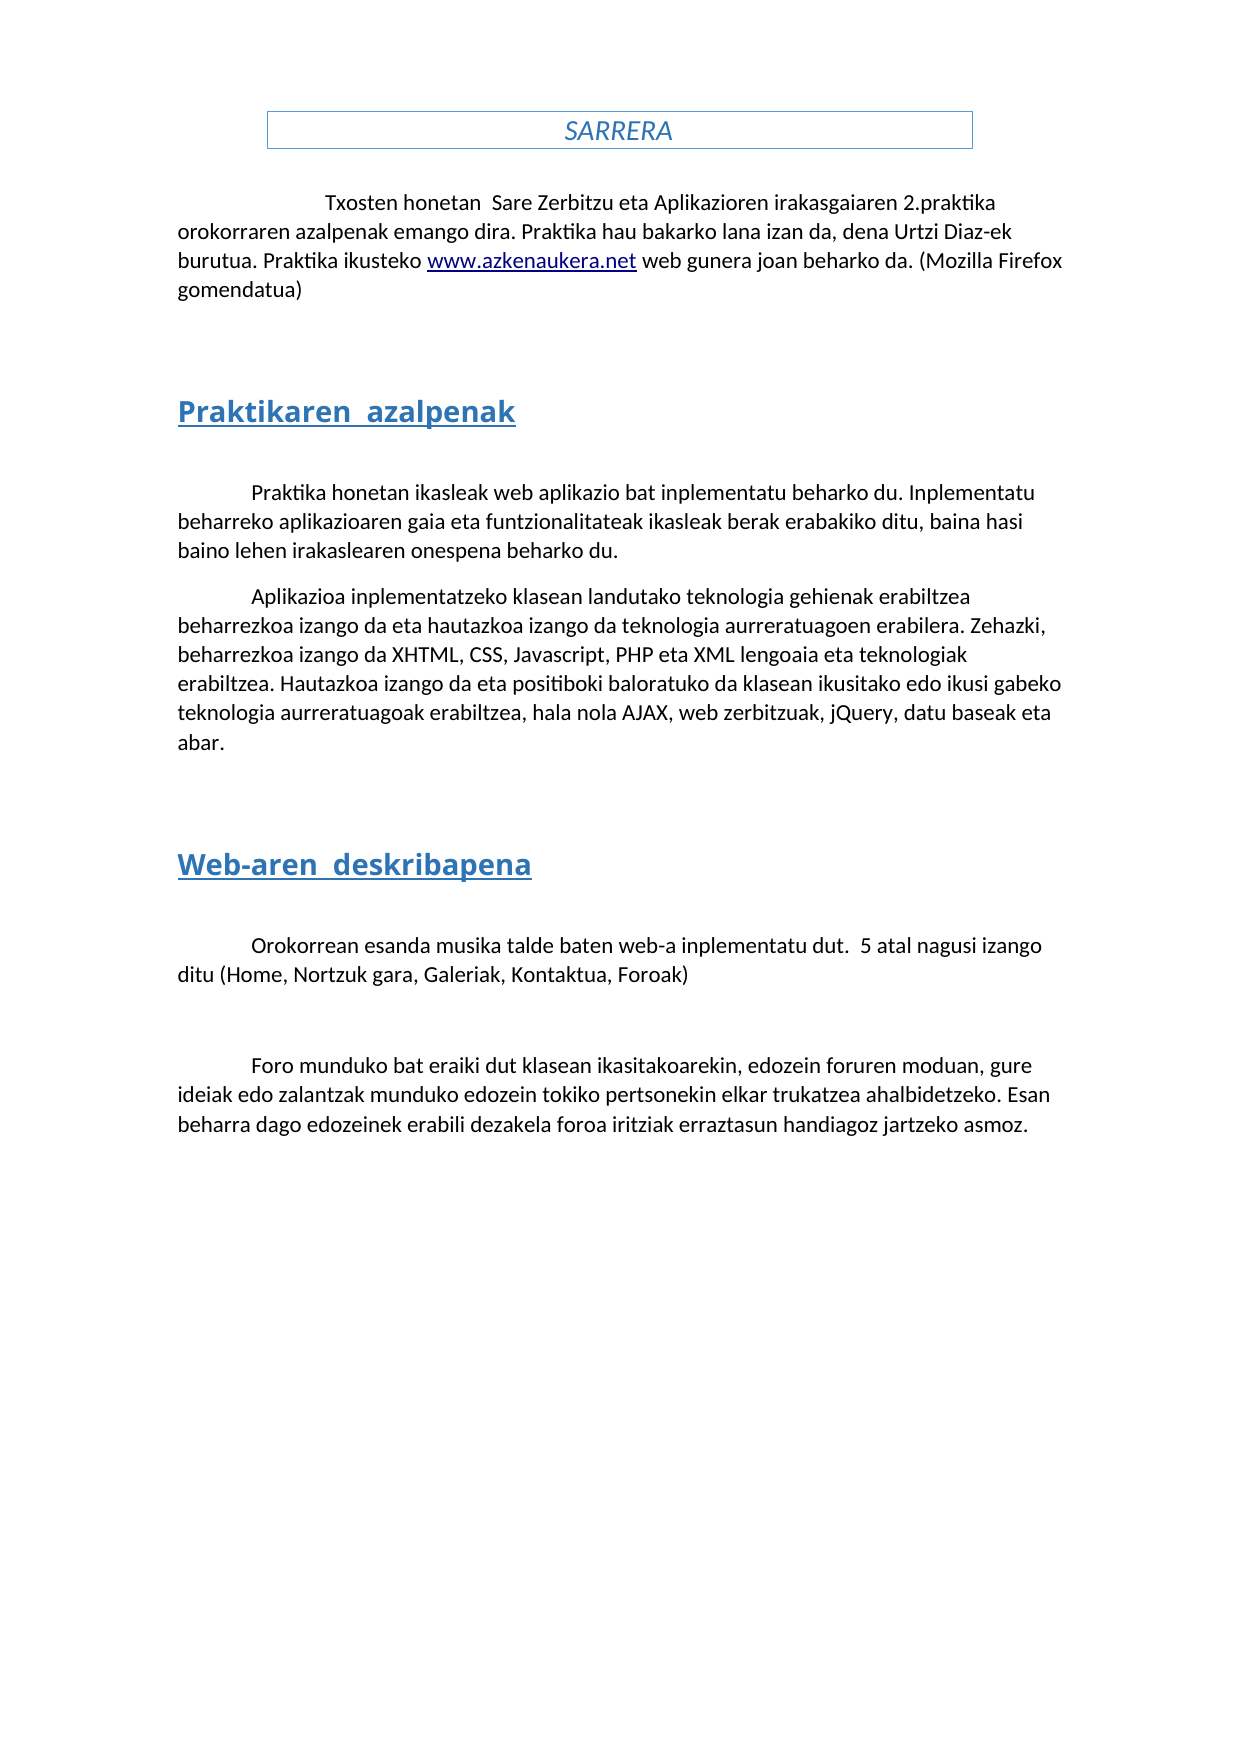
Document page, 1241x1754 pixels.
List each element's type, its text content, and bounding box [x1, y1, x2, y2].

subtitle Web-aren deskribapena [177, 844, 1063, 884]
subtitle Praktikaren azalpenak [177, 391, 1063, 431]
text Orokorrean esanda musika talde baten web-a inplementatu dut. 5 atal nagusi izango ditu (Home, Nortzuk gara, Galeriak, Kontaktua, Foroak) [177, 931, 1063, 988]
text Txosten honetan Sare Zerbitzu eta Aplikazioren irakasgaiaren 2.praktika orokorraren azalpenak emango dira. Praktika hau bakarko lana izan da, dena Urtzi Diaz-ek burutua. Praktika ikusteko www.azkenaukera.net web gunera joan beharko da. (Mozilla Firefox gomendatua) [177, 188, 1063, 303]
text SARRERA [268, 112, 972, 148]
text Aplikazioa inplementatzeko klasean landutako teknologia gehienak erabiltzea beharrezkoa izango da eta hautazkoa izango da teknologia aurreratuagoen erabilera. Zehazki, beharrezkoa izango da XHTML, CSS, Javascript, PHP eta XML lengoaia eta teknologiak erabiltzea. Hautazkoa izango da eta positiboki baloratuko da klasean ikusitako edo ikusi gabeko teknologia aurreratuagoak erabiltzea, hala nola AJAX, web zerbitzuak, jQuery, datu baseak eta abar. [177, 582, 1063, 756]
text Foro munduko bat eraiki dut klasean ikasitakoarekin, edozein foruren moduan, gure ideiak edo zalantzak munduko edozein tokiko pertsonekin elkar trukatzea ahalbidetzeko. Esan beharra dago edozeinek erabili dezakela foroa iritziak erraztasun handiagoz jartzeko asmoz. [177, 1052, 1063, 1138]
text Praktika honetan ikasleak web aplikazio bat inplementatu beharko du. Inplementatu beharreko aplikazioaren gaia eta funtzionalitateak ikasleak berak erabakiko ditu, baina hasi baino lehen irakaslearen onespena beharko du. [177, 478, 1063, 564]
